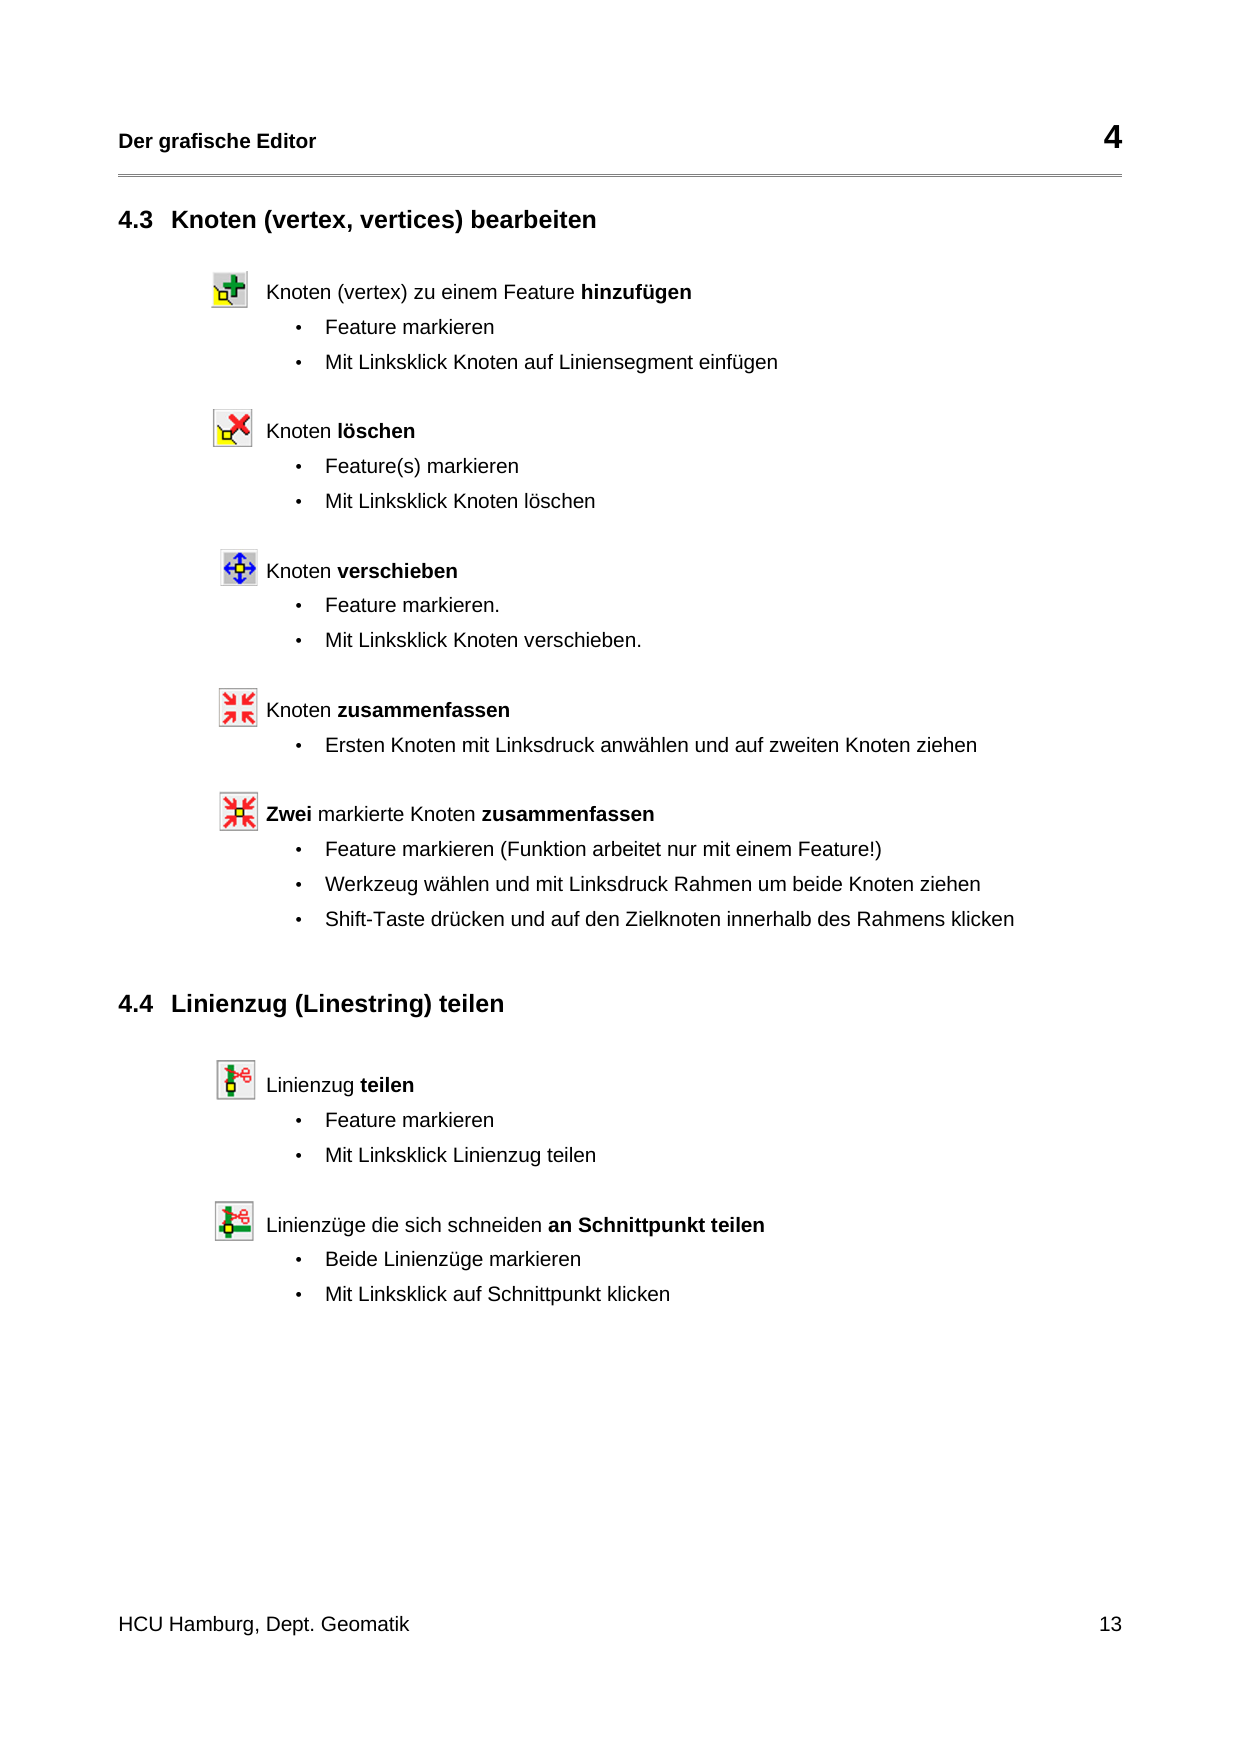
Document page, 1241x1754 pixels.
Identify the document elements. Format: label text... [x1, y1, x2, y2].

list Mit Linksklick Knoten auf Liniensegment einfügen [295, 351, 1122, 374]
list Feature markieren. [295, 594, 1122, 617]
list Werkzeug wählen und mit Linksdruck Rahmen um beide Knoten ziehen [295, 872, 1122, 896]
list Shift-Taste drücken und auf den Zielknoten innerhalb des Rahmens klicken [295, 907, 1122, 930]
text Knoten verschieben [258, 559, 1122, 582]
text Linienzüge die sich schneiden an Schnittpunkt teilen [254, 1213, 1122, 1237]
list Mit Linksklick Knoten verschieben. [295, 629, 1122, 652]
text [118, 281, 211, 304]
list Mit Linksklick Knoten löschen [295, 490, 1122, 513]
list Mit Linksklick auf Schnittpunkt klicken [295, 1283, 1122, 1306]
subtitle Knoten (vertex, vertices) bearbeiten [118, 206, 1122, 234]
text [118, 420, 212, 443]
picture [219, 791, 259, 831]
text [118, 1213, 214, 1237]
list Feature(s) markieren [295, 455, 1122, 478]
picture [220, 549, 258, 586]
text [118, 698, 218, 722]
text Linienzug teilen [256, 1074, 1122, 1097]
list Feature markieren (Funktion arbeitet nur mit einem Feature!) [295, 838, 1122, 861]
text [118, 803, 219, 826]
list Feature markieren [295, 316, 1122, 339]
list Beide Linienzüge markieren [295, 1248, 1122, 1271]
text Knoten löschen [253, 420, 1122, 443]
text Zwei markierte Knoten zusammenfassen [259, 803, 1122, 826]
text [118, 1074, 216, 1097]
text [118, 559, 220, 582]
list Ersten Knoten mit Linksdruck anwählen und auf zweiten Knoten ziehen [295, 733, 1122, 756]
picture [218, 688, 258, 727]
picture [211, 271, 248, 308]
picture [212, 409, 253, 447]
text Knoten (vertex) zu einem Feature hinzufügen [248, 281, 1122, 304]
subtitle Linienzug (Linestring) teilen [118, 990, 1122, 1018]
text Knoten zusammenfassen [258, 698, 1122, 722]
picture [216, 1060, 256, 1100]
list Feature markieren [295, 1109, 1122, 1132]
list Mit Linksklick Linienzug teilen [295, 1144, 1122, 1167]
picture [214, 1201, 254, 1241]
